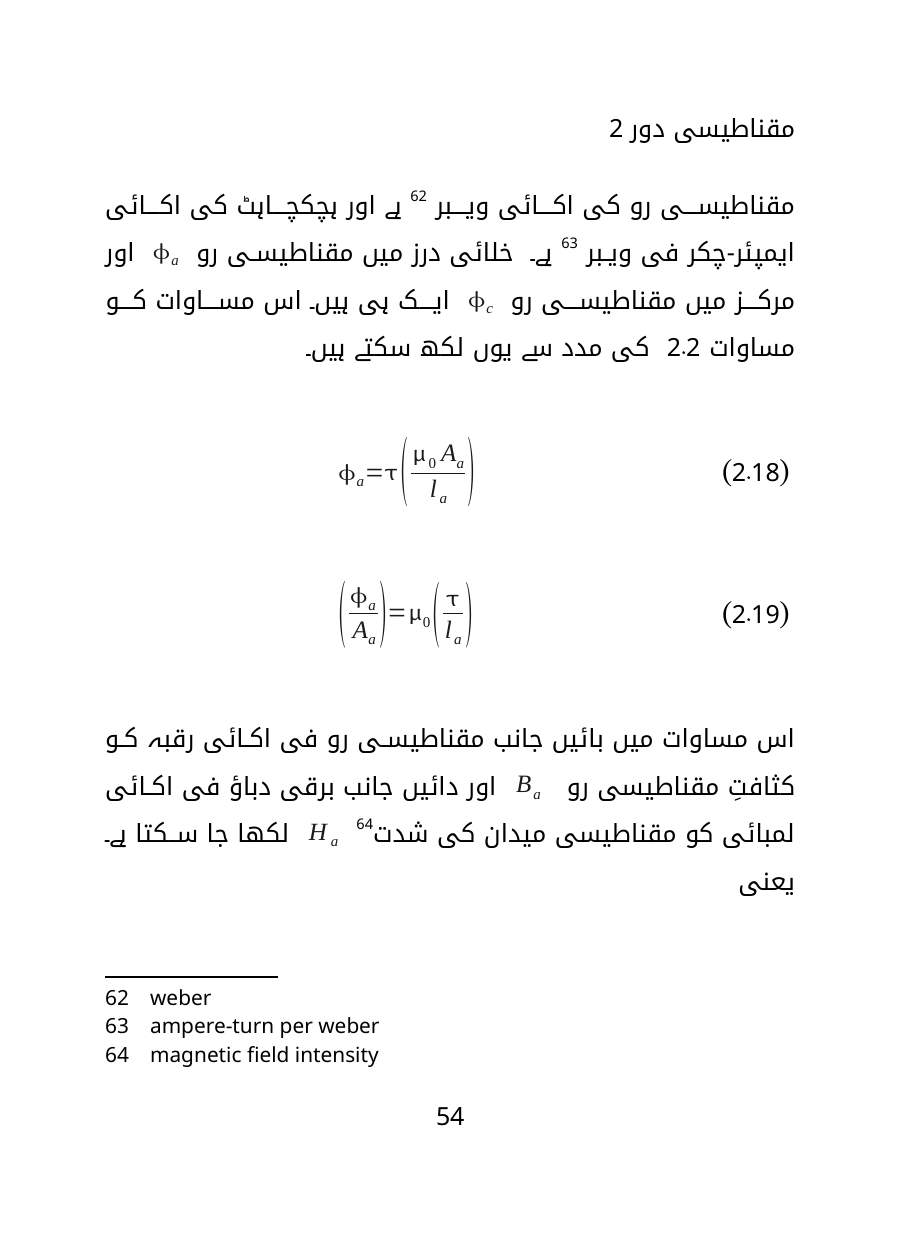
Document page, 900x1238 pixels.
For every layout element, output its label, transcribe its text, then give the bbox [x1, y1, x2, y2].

text ampere-turn per weber [105, 1012, 795, 1040]
table_header [105, 431, 700, 528]
table_header [105, 575, 699, 669]
table_header (2.18) [700, 431, 795, 528]
text مقناطیسی رو کی اکائی ویبر ہے اور ہچکچاہٹ کی اکائی ایمپئر-چکر فی ویبر ہے۔ خلائی درز میں مقناطیسی رواور مرکز میں مقناطیسی روایک ہی ہیں۔ اس مساوات کو مساوات 2.2 کی مدد سے یوں لکھ سکتے ہیں۔ [105, 182, 795, 372]
table_header (2.19) [699, 575, 795, 669]
text magnetic field intensity [105, 1040, 795, 1068]
text اس مساوات میں بائیں جانب مقناطیسی رو فی اکائی رقبہ کو کثافتِ مقناطیسی رو اور دائیں جانب برقی دباؤ فی اکائی لمبائی کو مقناطیسی میدان کی شدتلکھا جا سکتا ہے۔یعنی [105, 716, 795, 905]
text weber [105, 983, 795, 1012]
